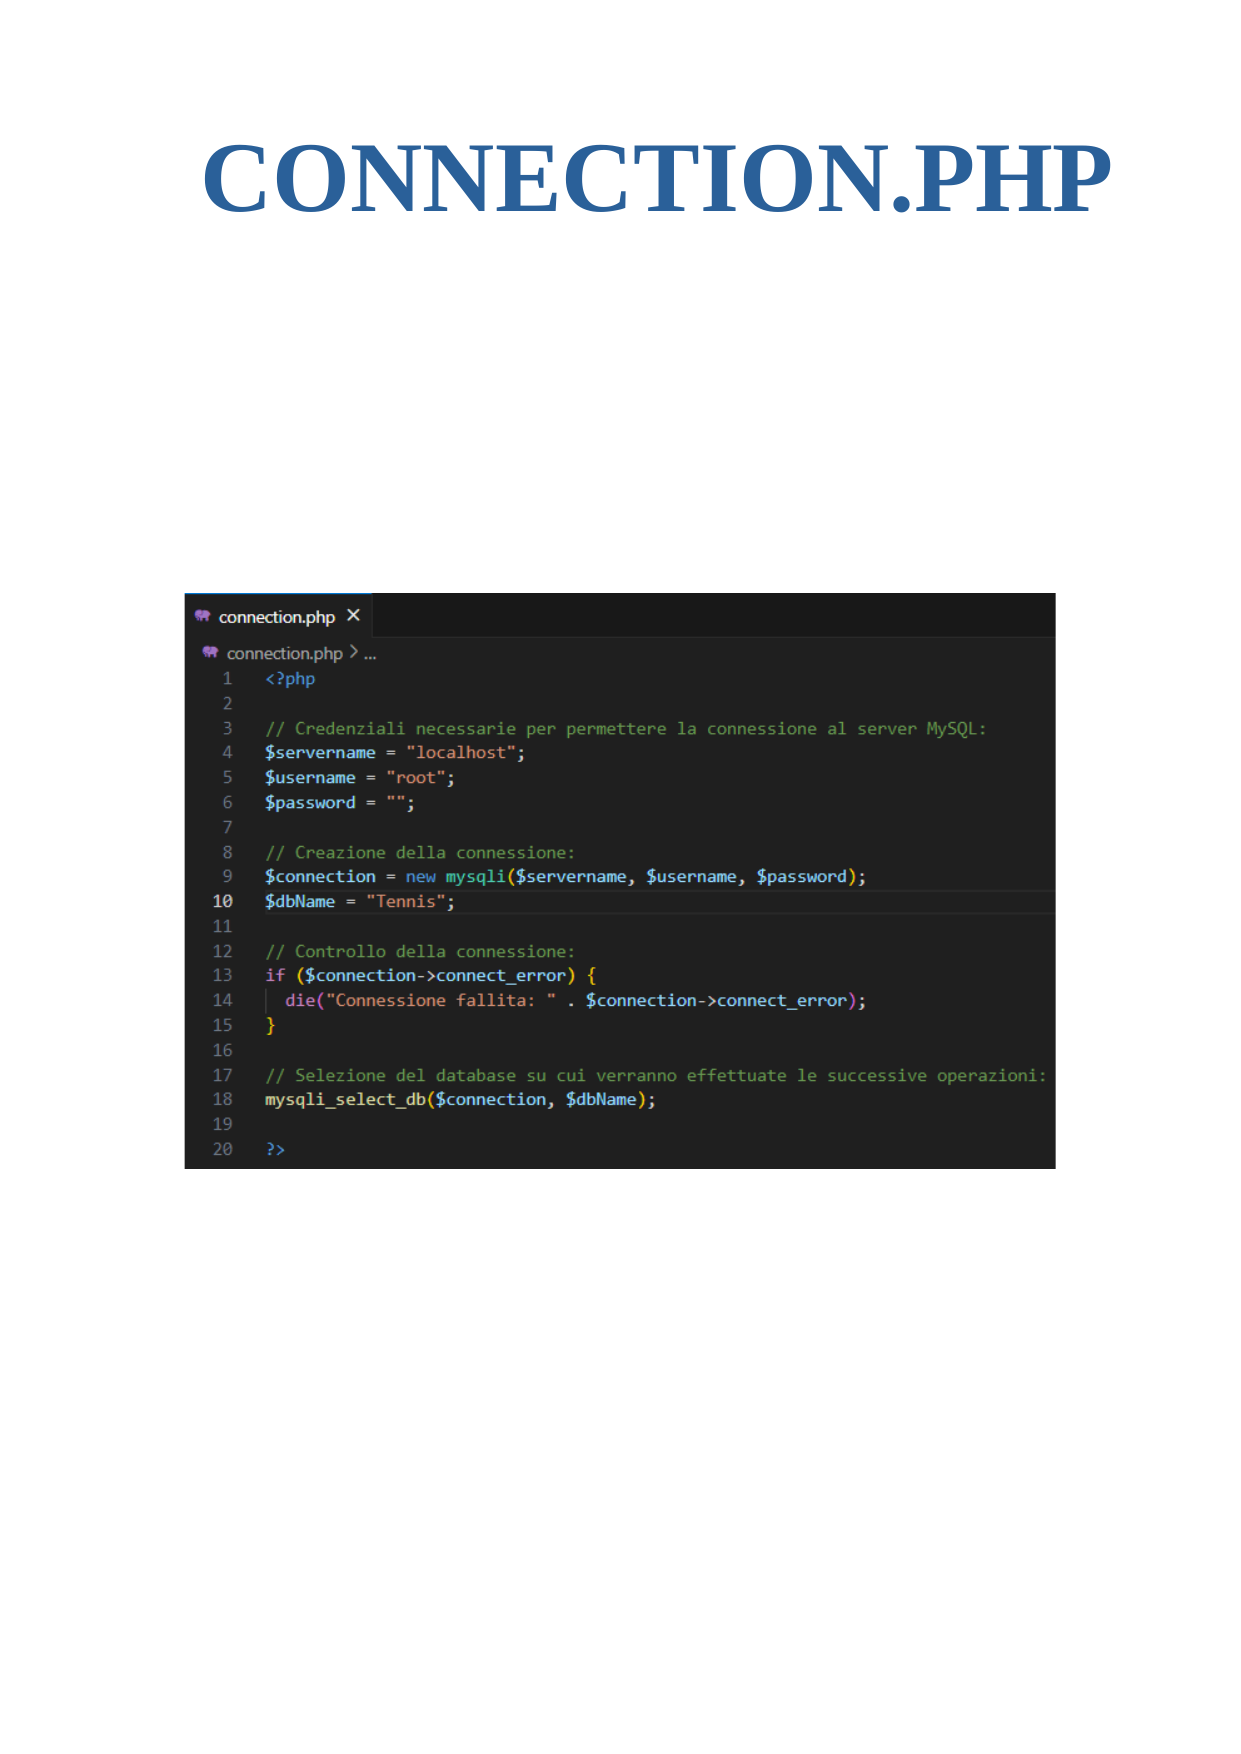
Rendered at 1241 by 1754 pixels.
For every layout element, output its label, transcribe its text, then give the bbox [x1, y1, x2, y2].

picture [184, 593, 1056, 1169]
list CONNECTION.PHP [156, 118, 1122, 233]
